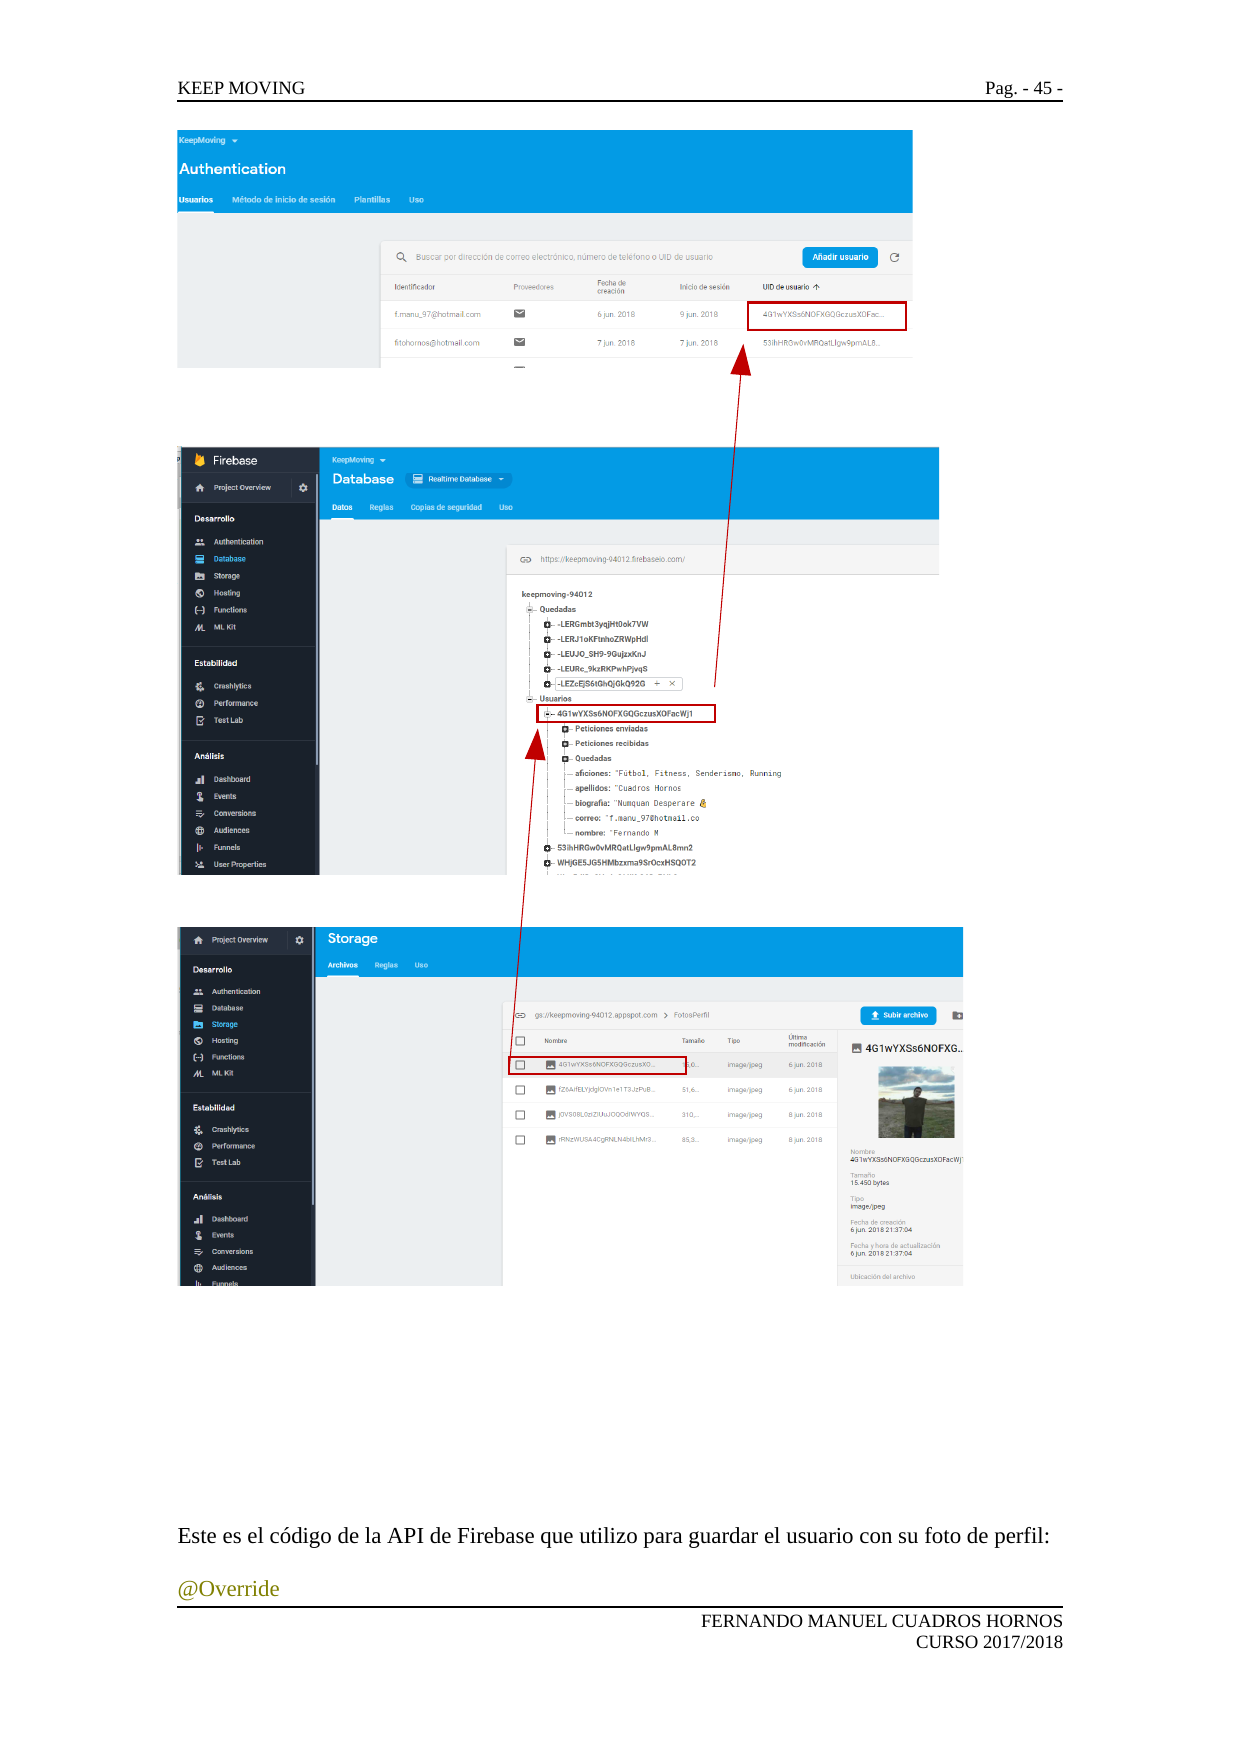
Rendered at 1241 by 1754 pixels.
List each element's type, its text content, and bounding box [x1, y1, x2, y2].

text @Override [177, 1549, 1063, 1602]
text Este es el código de la API de Firebase que utilizo para guardar el usuario con su foto de perfil: [177, 1522, 1063, 1549]
